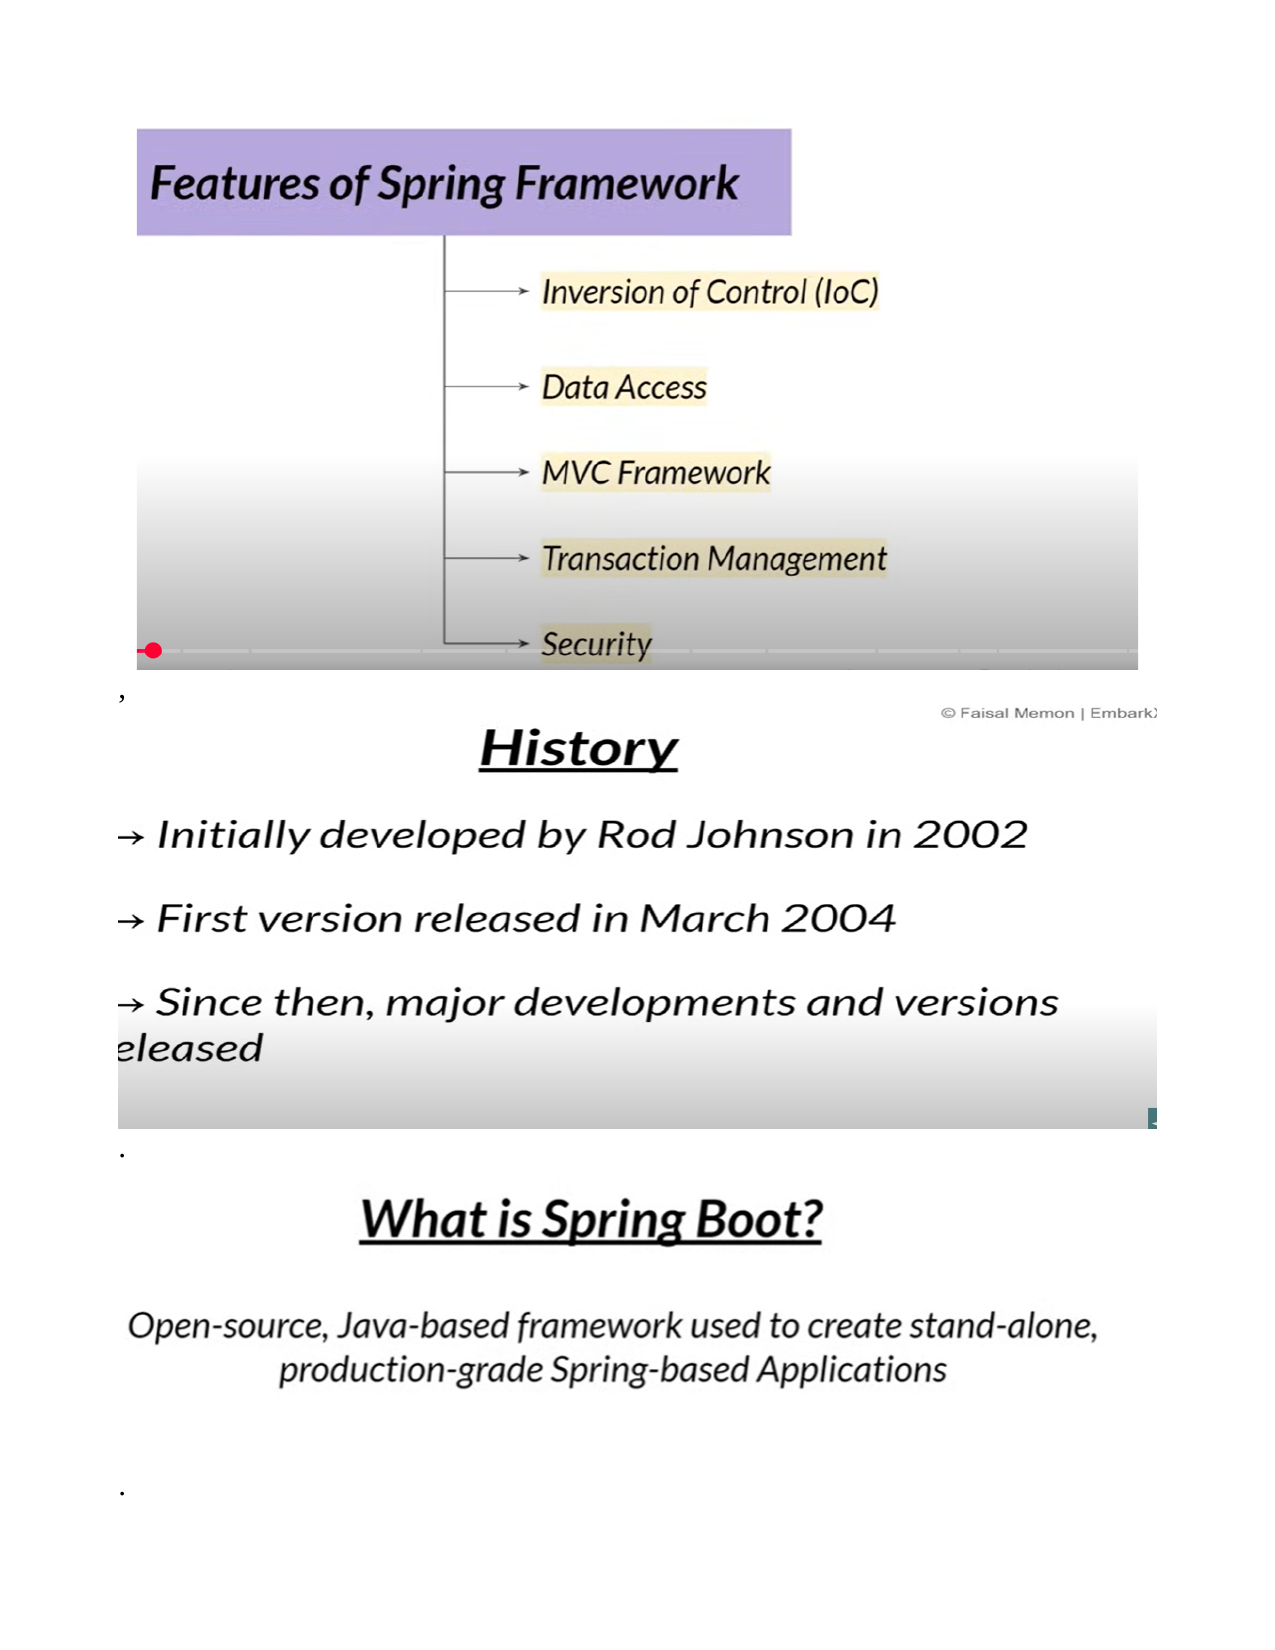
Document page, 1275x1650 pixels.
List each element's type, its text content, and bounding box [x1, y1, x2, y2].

text , [118, 118, 1157, 705]
picture [136, 118, 1139, 670]
text . [118, 1466, 1157, 1502]
picture [118, 705, 1157, 1129]
text . [118, 1129, 1157, 1164]
picture [118, 1164, 1157, 1466]
